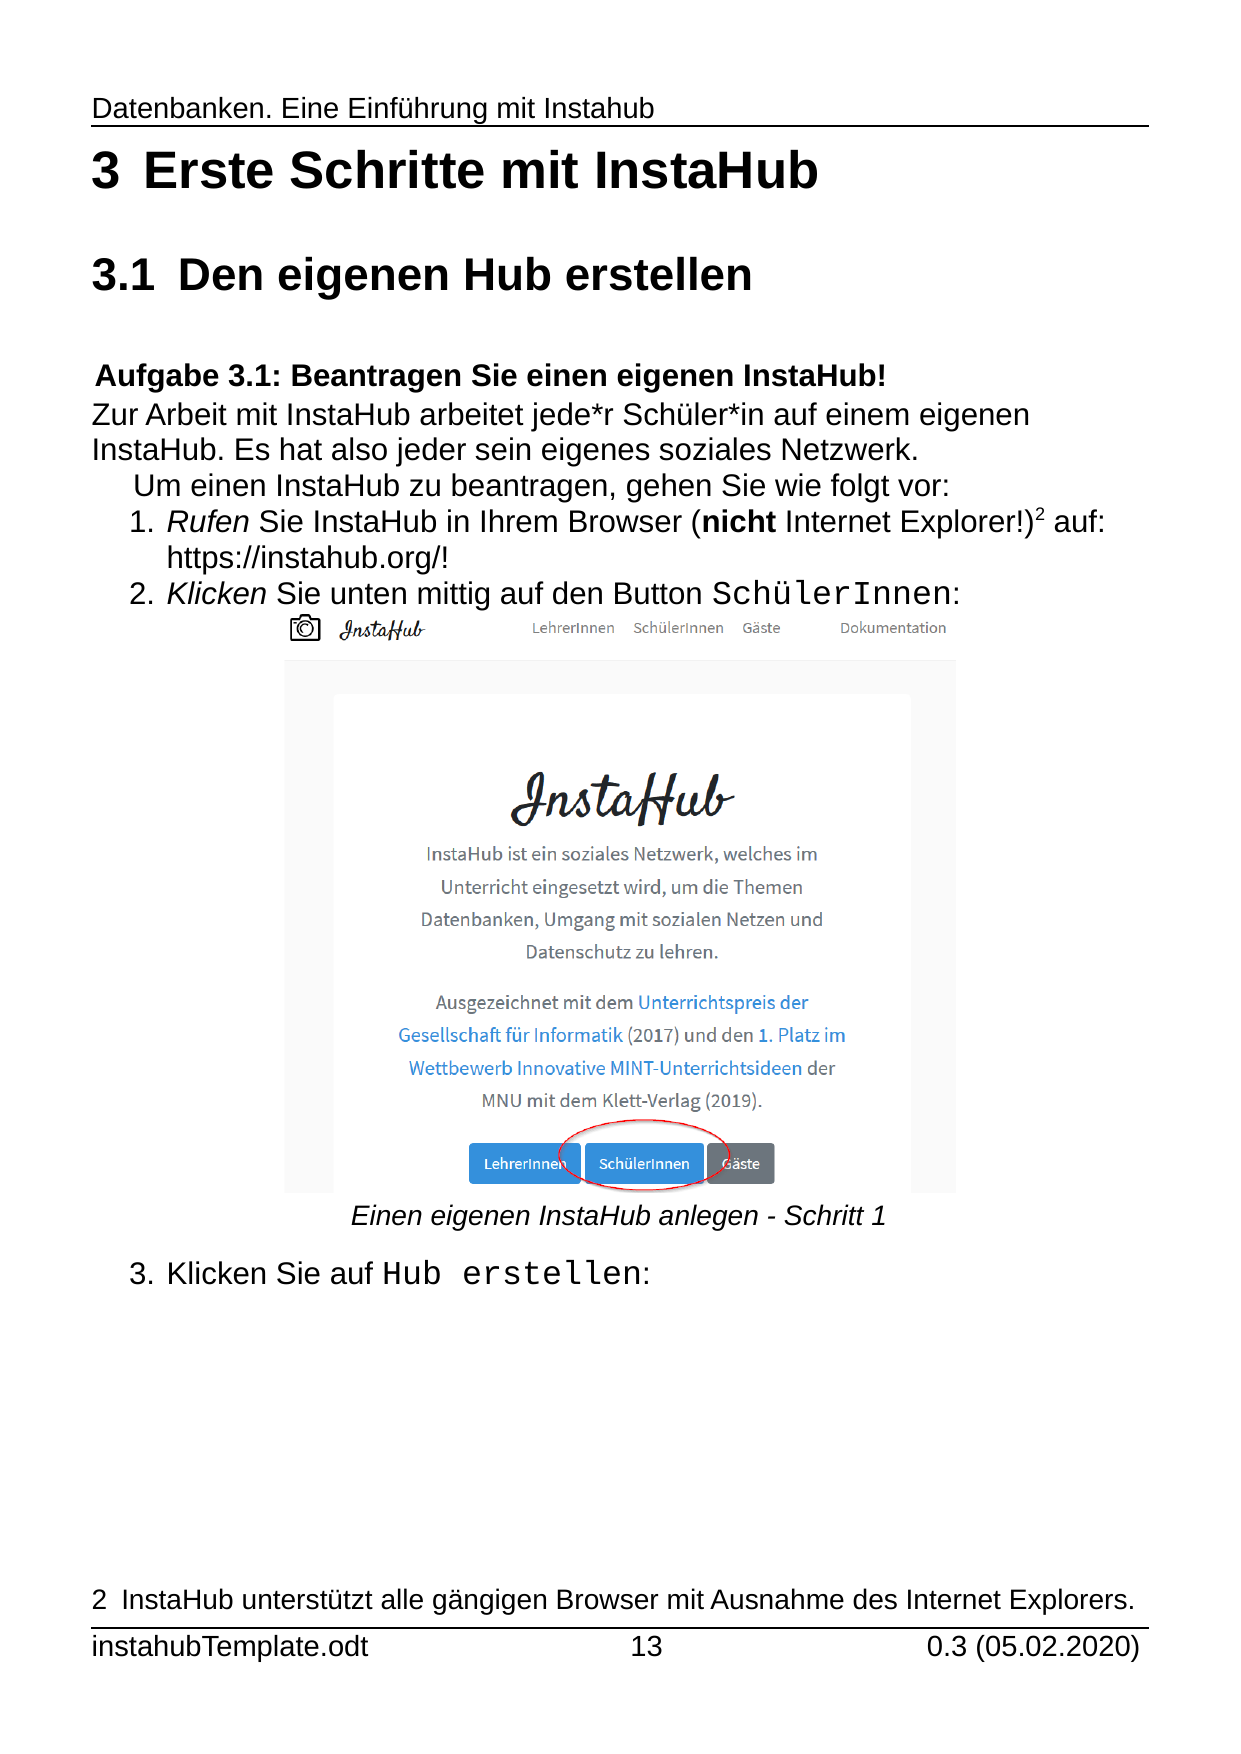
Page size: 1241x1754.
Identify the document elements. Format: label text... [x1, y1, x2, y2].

picture [133, 614, 1107, 1193]
text Einen eigenen InstaHub anlegen - Schritt 1 [91, 1199, 1149, 1231]
subtitle Aufgabe 3.1: Beantragen Sie einen eigenen InstaHub! [91, 354, 1149, 396]
list Klicken Sie auf Hub erstellen: [129, 1255, 1149, 1294]
text Zur Arbeit mit InstaHub arbeitet jede*r Schüler*in auf einem eigenen InstaHub. Es hat also jeder sein eigenes soziales Netzwerk. [91, 396, 1149, 467]
list Klicken Sie unten mittig auf den Button SchülerInnen: [129, 575, 1149, 615]
subtitle Erste Schritte mit InstaHub [91, 139, 1149, 199]
text Um einen InstaHub zu beantragen, gehen Sie wie folgt vor: [91, 467, 1149, 503]
list Rufen Sie InstaHub in Ihrem Browser (nicht Internet Explorer!) auf: https://instahub.org/! [129, 503, 1149, 575]
list InstaHub unterstützt alle gängigen Browser mit Ausnahme des Internet Explorers. [91, 1583, 1149, 1615]
subtitle Den eigenen Hub erstellen [91, 247, 1149, 300]
